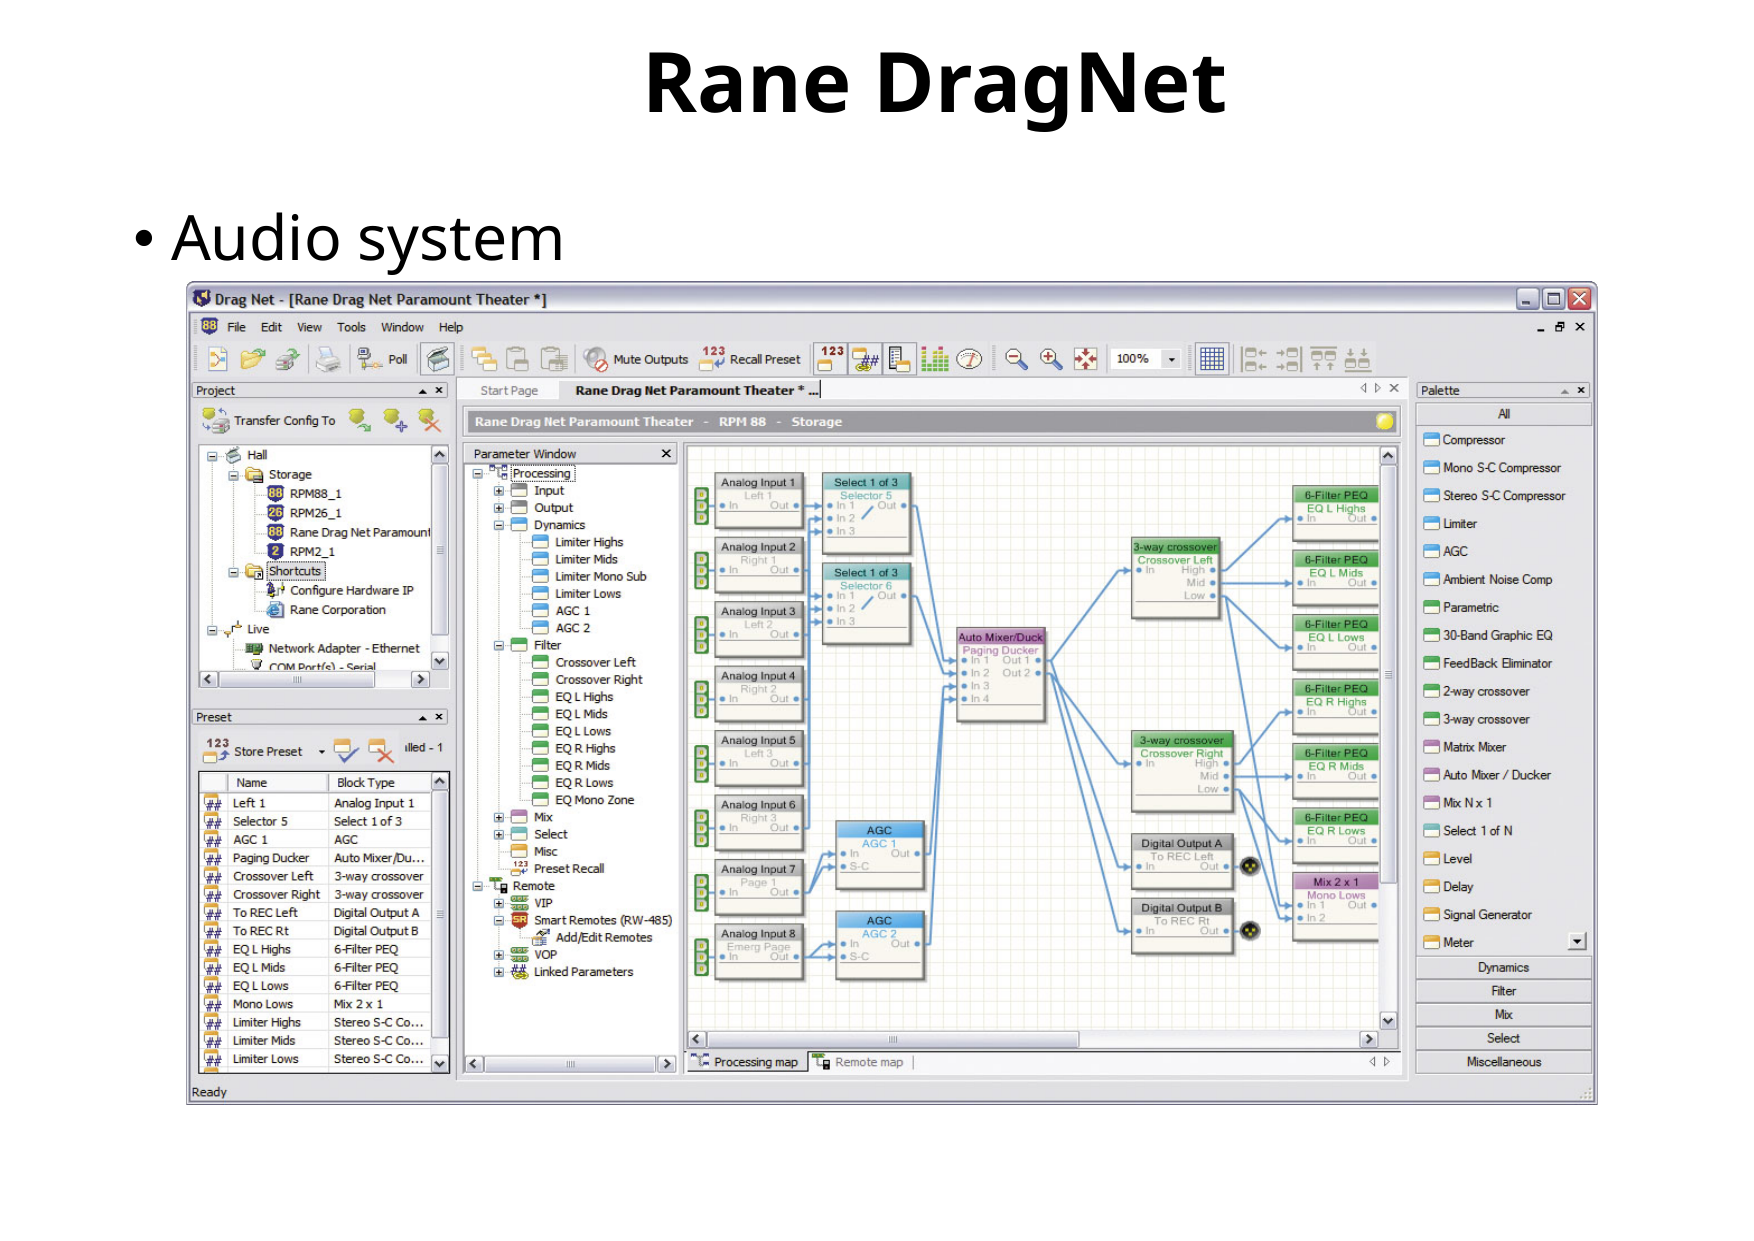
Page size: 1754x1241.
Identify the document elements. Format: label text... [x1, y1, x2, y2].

list Rane DragNet [133, 23, 1699, 137]
picture [186, 281, 1598, 1105]
list Audio system [133, 194, 1699, 279]
